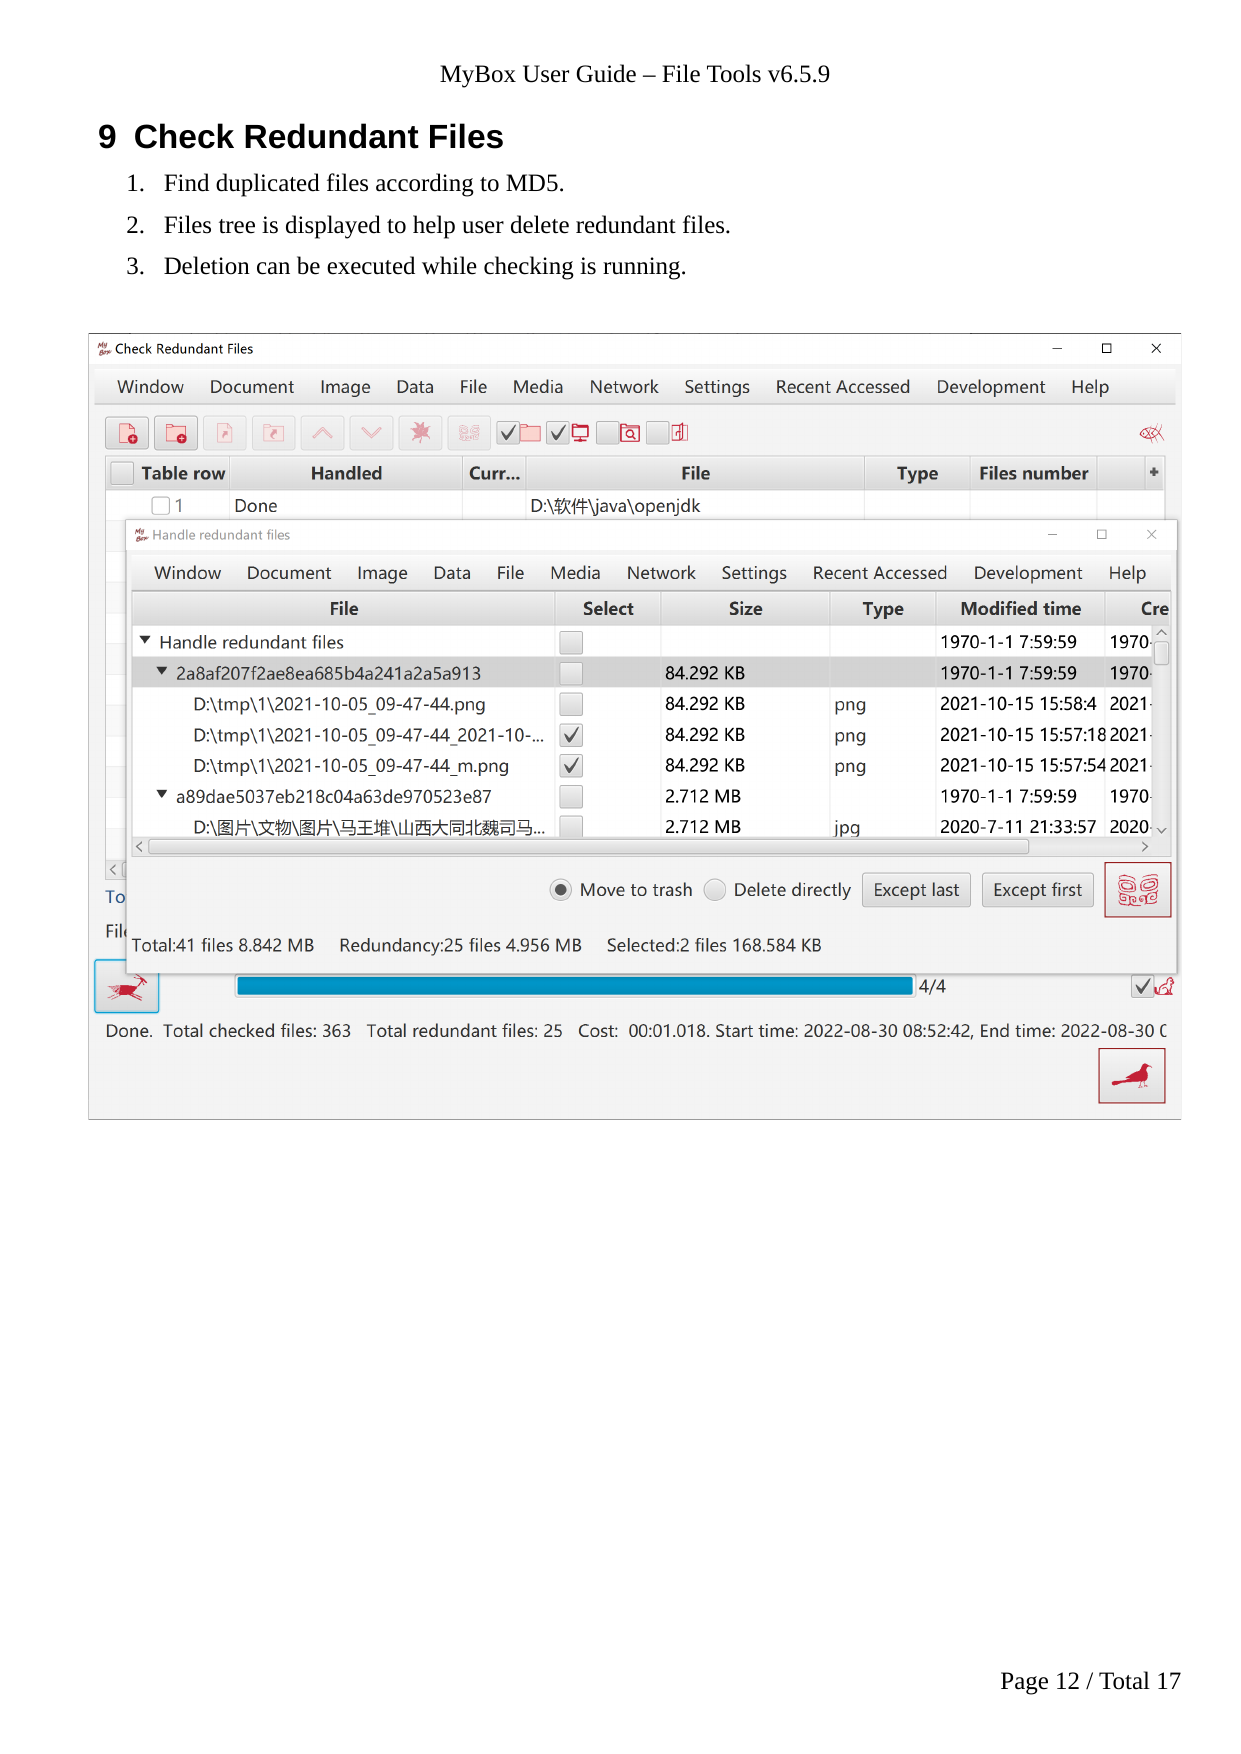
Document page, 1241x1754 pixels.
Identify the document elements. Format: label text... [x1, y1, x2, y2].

list Deletion can be executed while checking is running. [126, 251, 1181, 280]
list Files tree is displayed to help user delete redundant files. [126, 210, 1181, 238]
subtitle Check Redundant Files [88, 117, 1181, 156]
picture [88, 333, 1182, 1120]
list Find duplicated files according to MD5. [126, 168, 1181, 197]
